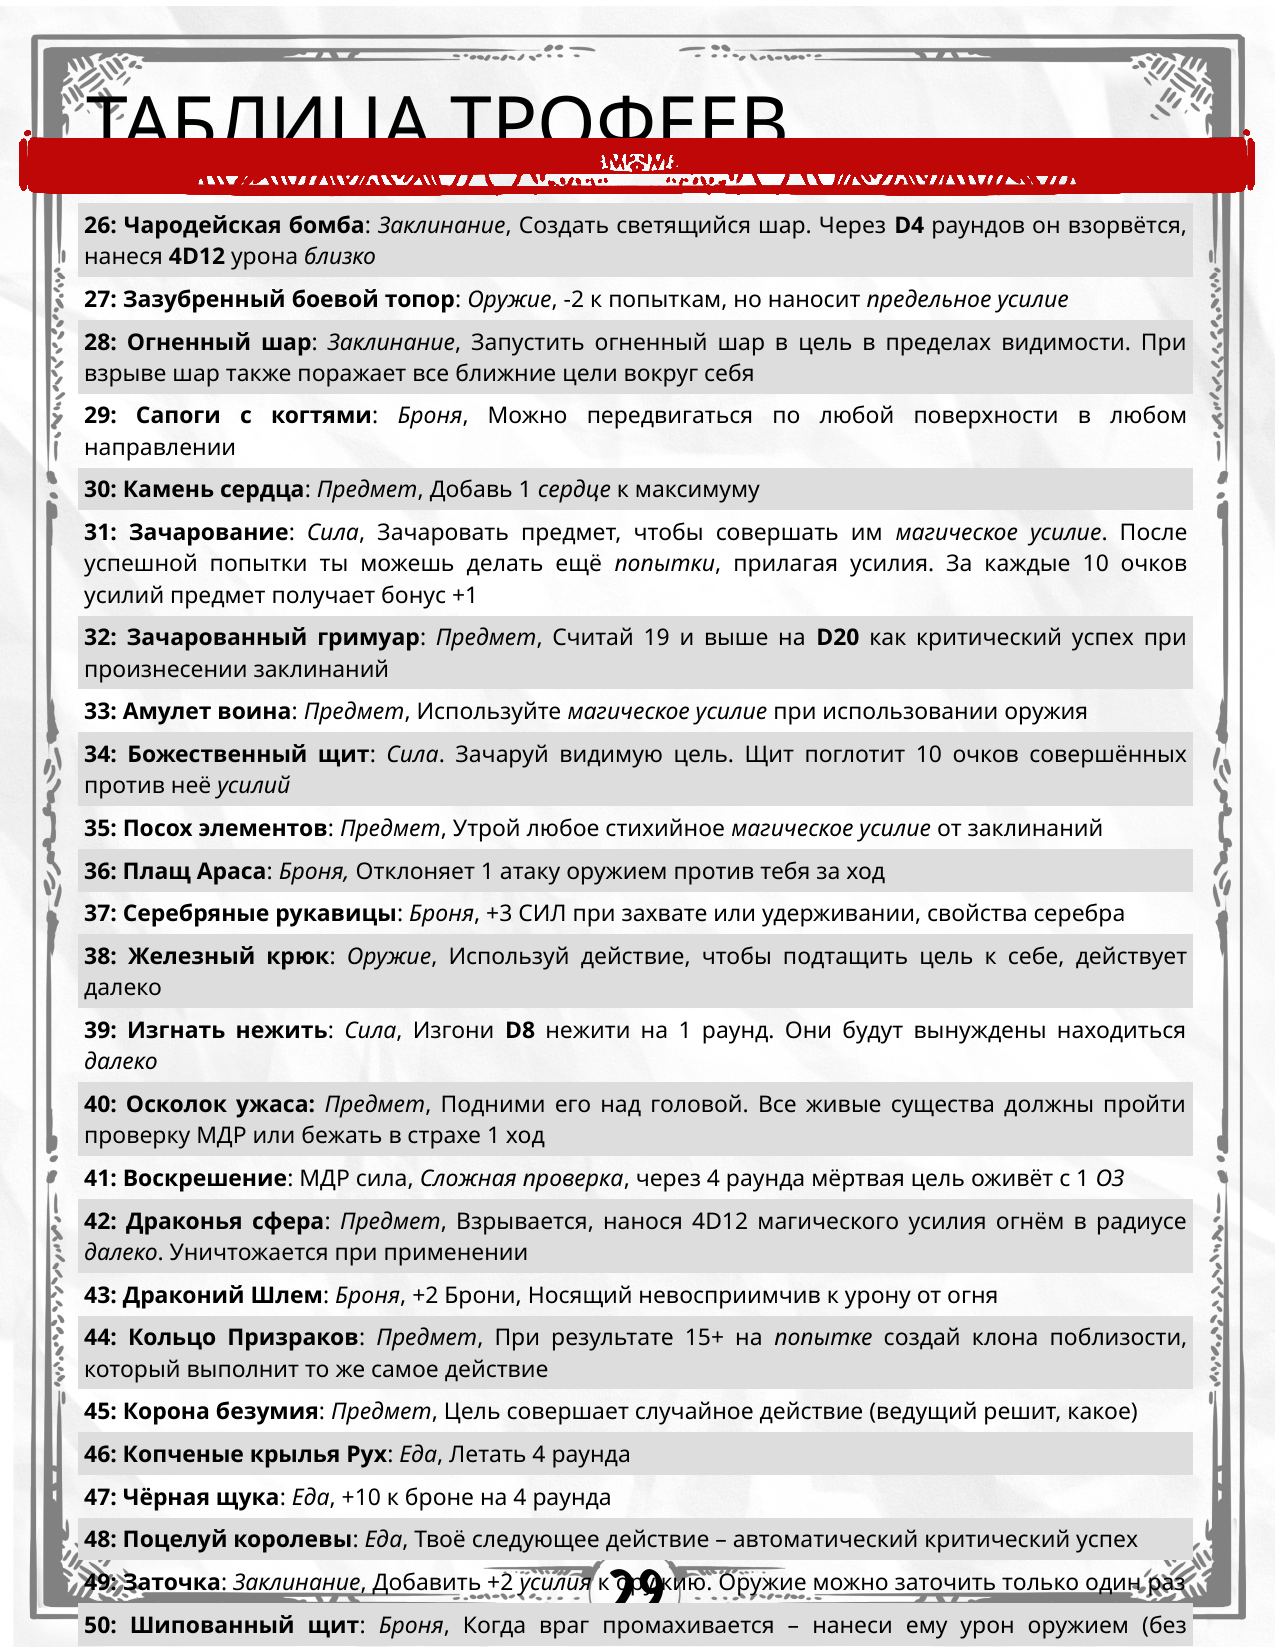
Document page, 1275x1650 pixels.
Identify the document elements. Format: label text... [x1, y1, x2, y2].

table_cell 42: Драконья сфера: Предмет, Взрывается, нанося 4D12 магического усилия огнём в радиусе далеко. Уничтожается при применении [78, 1199, 1193, 1273]
table_cell 38: Железный крюк: Оружие, Используй действие, чтобы подтащить цель к себе, действует далеко [78, 934, 1193, 1008]
table_cell 34: Божественный щит: Сила. Зачаруй видимую цель. Щит поглотит 10 очков совершённых против неё усилий [78, 732, 1193, 806]
table_cell 48: Поцелуй королевы: Еда, Твоё следующее действие – автоматический критический успех [78, 1518, 1193, 1560]
picture [0, 6, 1275, 1647]
table_cell 39: Изгнать нежить: Сила, Изгони D8 нежити на 1 раунд. Они будут вынуждены находиться далеко [78, 1008, 1193, 1082]
table_cell 37: Серебряные рукавицы: Броня, +3 СИЛ при захвате или удерживании, свойства серебра [78, 892, 1193, 934]
table_cell 44: Кольцо Призраков: Предмет, При результате 15+ на попытке создай клона поблизости, который выполнит то же самое действие [78, 1316, 1193, 1389]
table_cell 43: Драконий Шлем: Броня, +2 Брони, Носящий невосприимчив к урону от огня [78, 1273, 1193, 1316]
table_cell 33: Амулет воина: Предмет, Используйте магическое усилие при использовании оружия [78, 690, 1193, 732]
table_cell 27: Зазубренный боевой топор: Оружие, -2 к попыткам, но наносит предельное усилие [78, 277, 1193, 320]
table_cell 36: Плащ Араса: Броня, Отклоняет 1 атаку оружием против тебя за ход [78, 849, 1193, 892]
table_header 26: Чародейская бомба: Заклинание, Создать светящийся шар. Через D4 раундов он взорвётся, нанеся 4D12 урона близко [78, 208, 1193, 277]
table_cell 35: Посох элементов: Предмет, Утрой любое стихийное магическое усилие от заклинаний [78, 806, 1193, 849]
table_cell 46: Копченые крылья Рух: Еда, Летать 4 раунда [78, 1432, 1193, 1475]
table_cell 31: Зачарование: Сила, Зачаровать предмет, чтобы совершать им магическое усилие. После успешной попытки ты можешь делать ещё попытки, прилагая усилия. За каждые 10 очков усилий предмет получает бонус +1 [78, 510, 1193, 616]
table_cell 47: Чёрная щука: Еда, +10 к броне на 4 раунда [78, 1475, 1193, 1518]
table_cell 28: Огненный шар: Заклинание, Запустить огненный шар в цель в пределах видимости. При взрыве шар также поражает все ближние цели вокруг себя [78, 320, 1193, 394]
table_cell 50: Шипованный щит: Броня, Когда враг промахивается – нанеси ему урон оружием (без [78, 1603, 1193, 1646]
table_cell 45: Корона безумия: Предмет, Цель совершает случайное действие (ведущий решит, какое) [78, 1390, 1193, 1432]
table_cell 32: Зачарованный гримуар: Предмет, Считай 19 и выше на D20 как критический успех при произнесении заклинаний [78, 616, 1193, 689]
table_cell 30: Камень сердца: Предмет, Добавь 1 сердце к максимуму [78, 468, 1193, 510]
table_cell 41: Воскрешение: МДР сила, Сложная проверка, через 4 раунда мёртвая цель оживёт с 1 ОЗ [78, 1156, 1193, 1199]
table_cell 29: Сапоги с когтями: Броня, Можно передвигаться по любой поверхности в любом направлении [78, 394, 1193, 468]
table_cell 49: Заточка: Заклинание, Добавить +2 усилия к оружию. Оружие можно заточить только один раз [78, 1560, 1193, 1603]
table_cell 40: Осколок ужаса: Предмет, Подними его над головой. Все живые существа должны пройти проверку МДР или бежать в страхе 1 ход [78, 1082, 1193, 1156]
